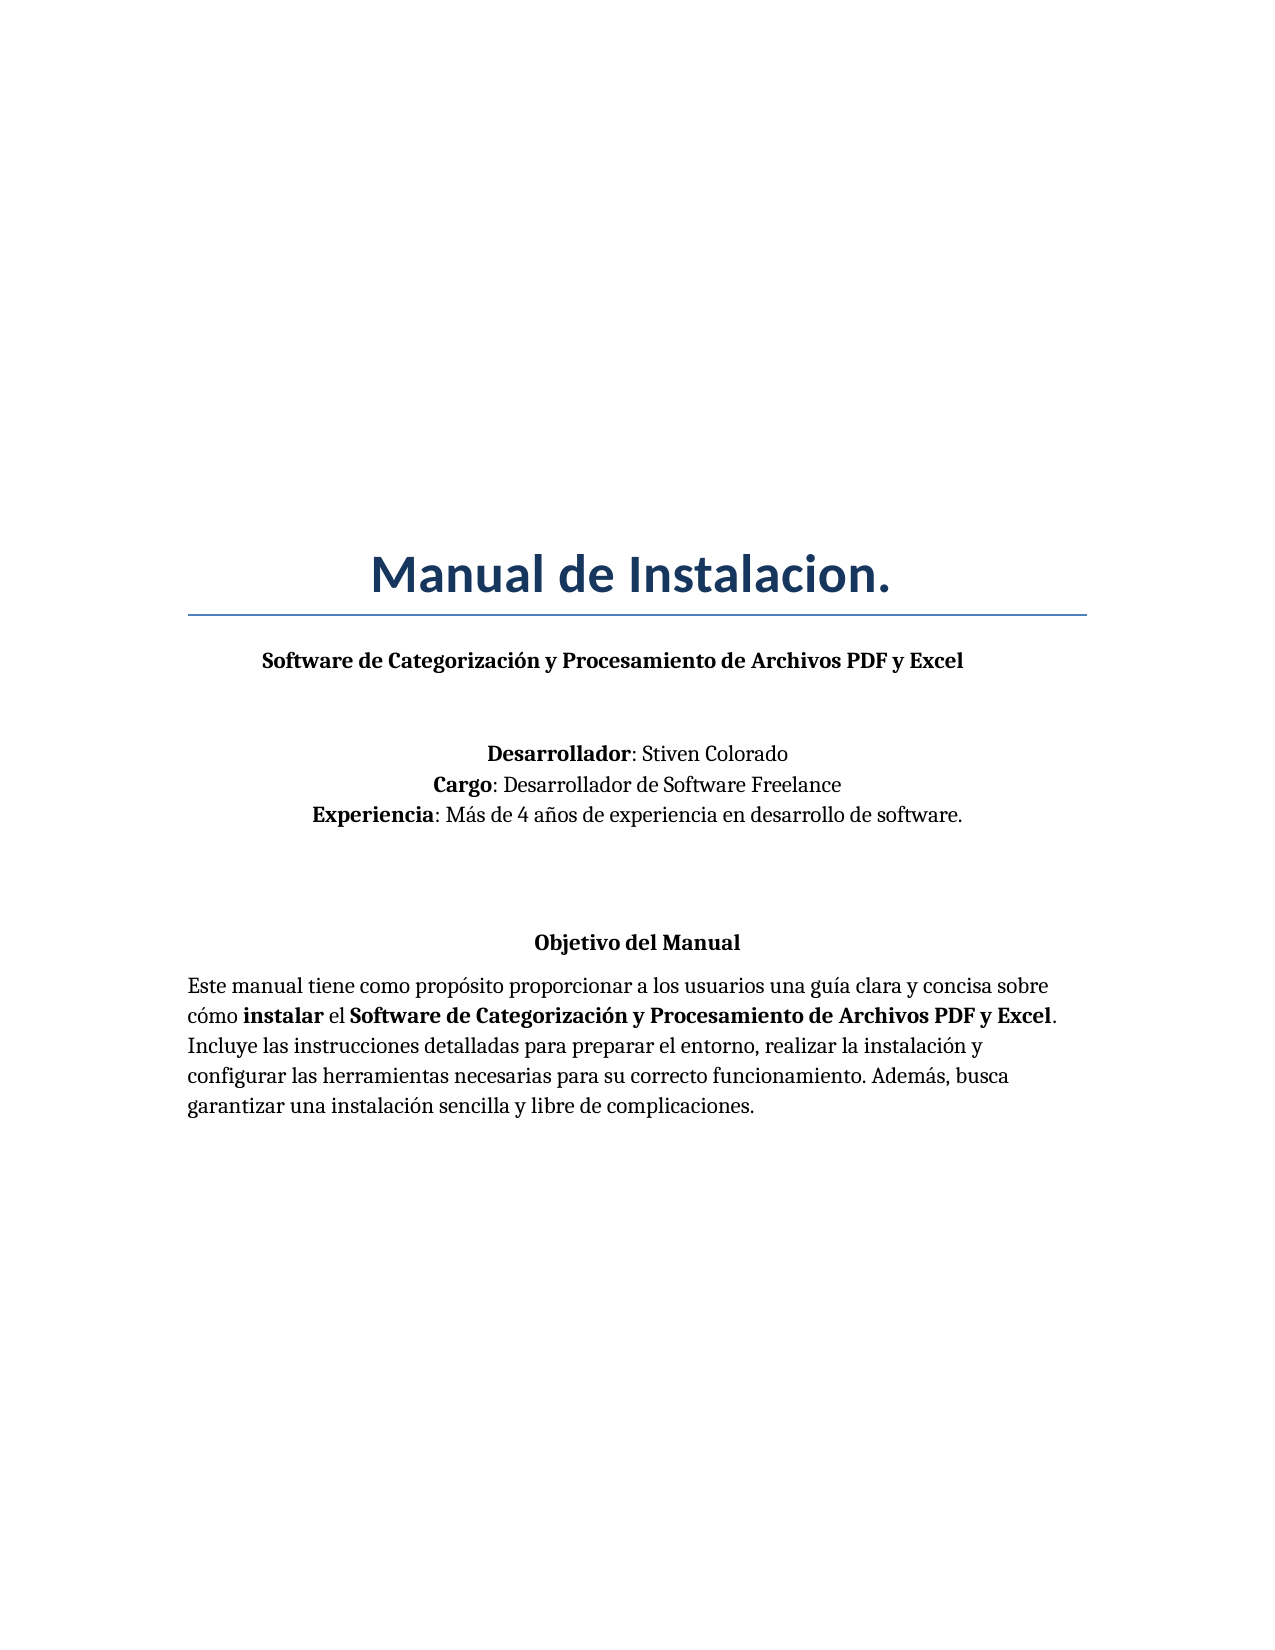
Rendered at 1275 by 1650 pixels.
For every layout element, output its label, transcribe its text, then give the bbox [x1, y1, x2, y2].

text Software de Categorización y Procesamiento de Archivos PDF y Excel [187, 647, 1087, 674]
title Manual de Instalacion. [187, 539, 1087, 616]
text Este manual tiene como propósito proporcionar a los usuarios una guía clara y concisa sobre cómo instalar el Software de Categorización y Procesamiento de Archivos PDF y Excel. Incluye las instrucciones detalladas para preparar el entorno, realizar la instalación y configurar las herramientas necesarias para su correcto funcionamiento. Además, busca garantizar una instalación sencilla y libre de complicaciones. [187, 972, 1087, 1119]
text Desarrollador: Stiven Colorado Cargo: Desarrollador de Software Freelance Experiencia: Más de 4 años de experiencia en desarrollo de software. [187, 741, 1087, 828]
text Objetivo del Manual [187, 930, 1087, 956]
